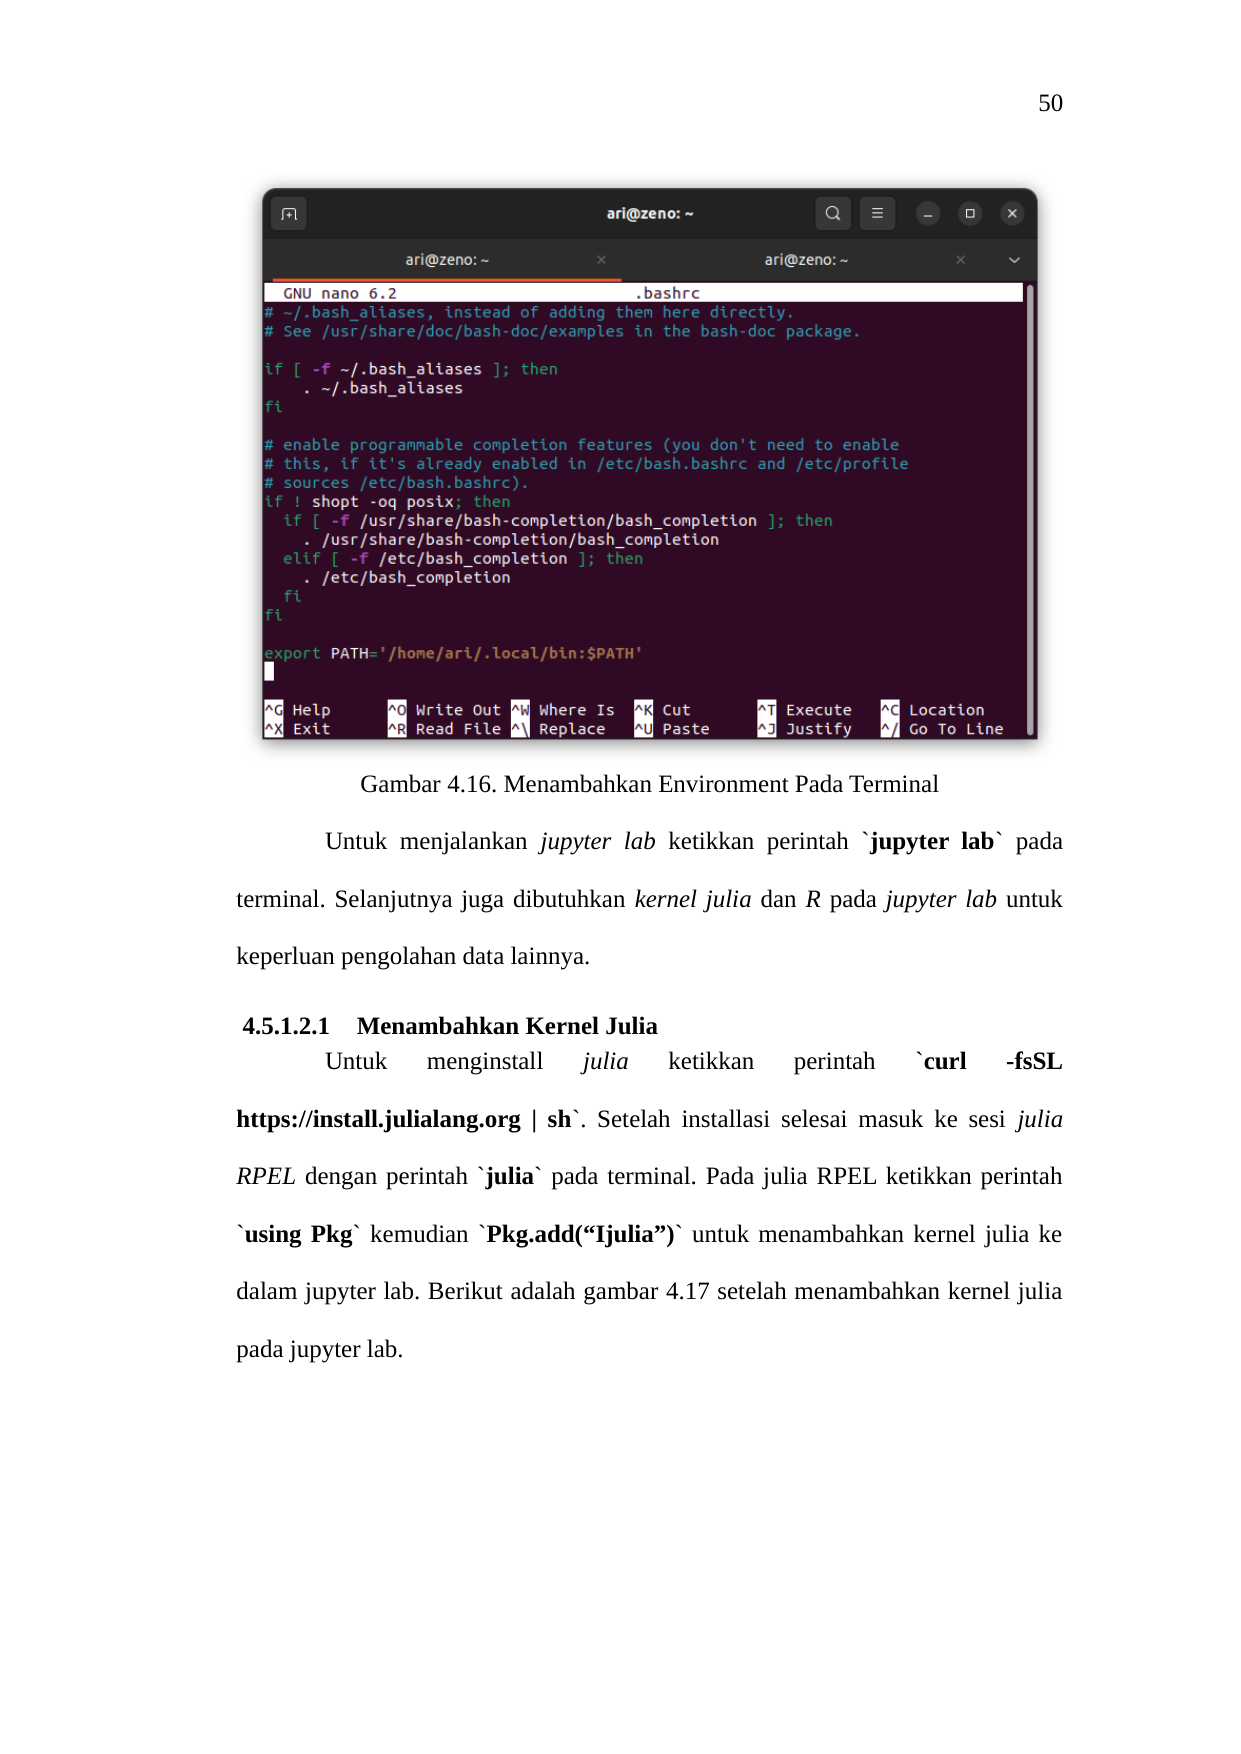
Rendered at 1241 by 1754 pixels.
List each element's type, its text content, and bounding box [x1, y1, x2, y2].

picture [236, 165, 1063, 769]
text Untuk menginstall julia ketikkan perintah `curl -fsSL https://install.julialang.org | sh`. Setelah installasi selesai masuk ke sesi julia RPEL dengan perintah `julia` pada terminal. Pada julia RPEL ketikkan perintah `using Pkg` kemudian `Pkg.add(“Ijulia”)` untuk menambahkan kernel julia ke dalam jupyter lab. Berikut adalah gambar 4.17 setelah menambahkan kernel julia pada jupyter lab. [236, 1046, 1063, 1363]
text Gambar 4.16. Menambahkan environment pada terminal [236, 165, 1064, 798]
text Untuk menjalankan jupyter lab ketikkan perintah `jupyter lab` pada terminal. Selanjutnya juga dibutuhkan kernel julia dan R pada jupyter lab untuk keperluan pengolahan data lainnya. [236, 798, 1063, 970]
subtitle Menambahkan Kernel Julia [236, 1011, 1063, 1040]
